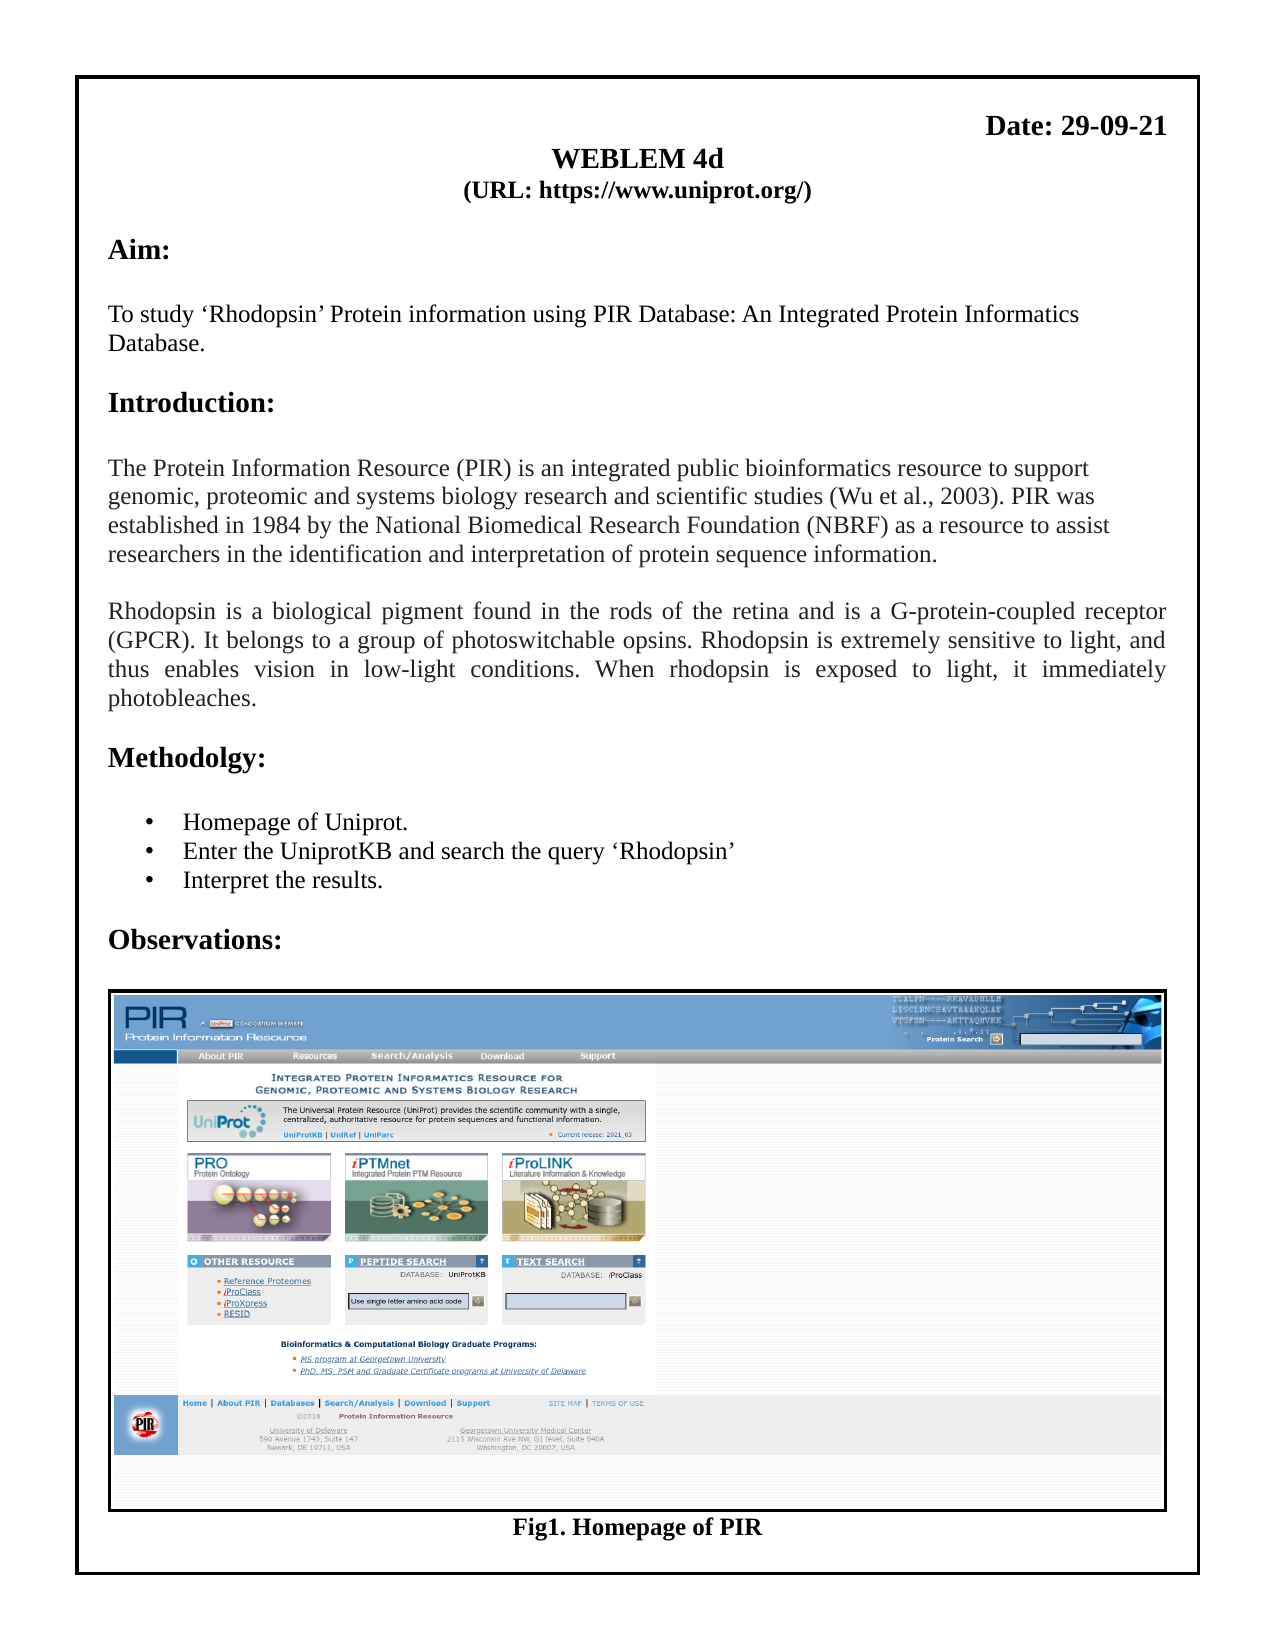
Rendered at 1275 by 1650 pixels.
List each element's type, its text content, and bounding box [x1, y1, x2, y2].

text Methodolgy: [108, 740, 1167, 774]
text WEBLEM 4d [108, 141, 1167, 175]
text Rhodopsin is a biological pigment found in the rods of the retina and is a G-protein-coupled receptor (GPCR). It belongs to a group of photoswitchable opsins. Rhodopsin is extremely sensitive to light, and thus enables vision in low-light conditions. When rhodopsin is exposed to light, it immediately photobleaches. [108, 596, 1167, 711]
text (URL: https://www.uniprot.org/) [108, 175, 1167, 203]
picture [113, 995, 1162, 1507]
text Fig1. Homepage of PIR [108, 1512, 1167, 1541]
text The Protein Information Resource (PIR) is an integrated public bioinformatics resource to support genomic, proteomic and systems biology research and scientific studies (Wu et al., 2003). PIR was established in 1984 by the National Biomedical Research Foundation (NBRF) as a resource to assist researchers in the identification and interpretation of protein sequence information. [108, 453, 1167, 568]
text Aim: [108, 232, 1167, 266]
text To study ‘Rhodopsin’ Protein information using PIR Database: An Integrated Protein Informatics Database. [108, 299, 1167, 357]
text Observations: [108, 922, 1167, 956]
text Introduction: [108, 386, 1167, 419]
list Interpret the results. [145, 865, 1167, 893]
text Date: 29-09-21 [108, 108, 1167, 141]
list Enter the UniprotKB and search the query ‘Rhodopsin’ [145, 836, 1167, 865]
list Homepage of Uniprot. [145, 807, 1167, 836]
